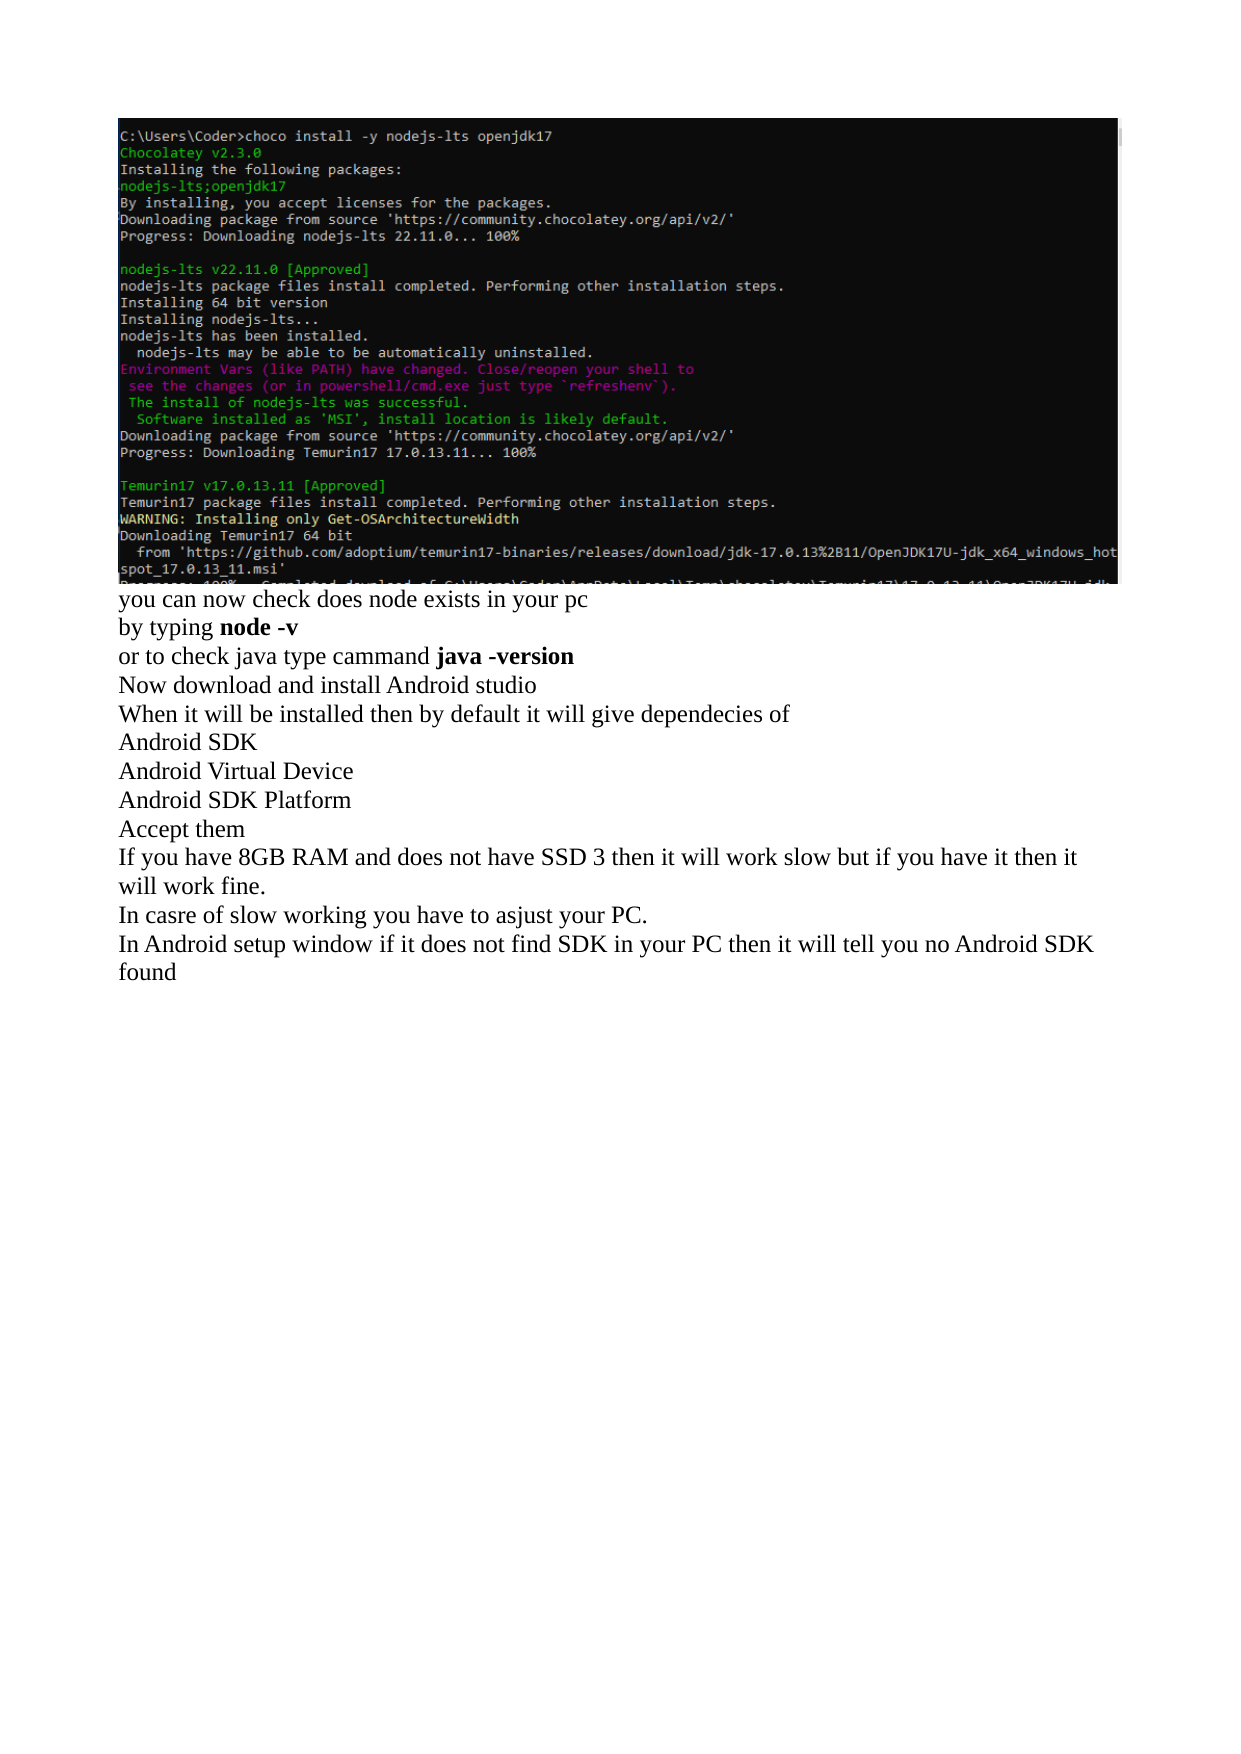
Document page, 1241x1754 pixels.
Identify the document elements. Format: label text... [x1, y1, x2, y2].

text Android SDK Platform [118, 785, 1122, 814]
text or to check java type cammand java -version [118, 641, 1122, 670]
text Accept them [118, 814, 1122, 842]
text Android SDK [118, 727, 1122, 756]
text Now download and install Android studio [118, 670, 1122, 699]
text When it will be installed then by default it will give dependecies of [118, 699, 1122, 727]
picture [118, 118, 1122, 584]
text you can now check does node exists in your pc [118, 584, 1122, 612]
text If you have 8GB RAM and does not have SSD 3 then it will work slow but if you have it then it will work fine. [118, 842, 1122, 900]
text Android Virtual Device [118, 756, 1122, 785]
text by typing node -v [118, 612, 1122, 641]
text In casre of slow working you have to asjust your PC. [118, 900, 1122, 929]
text In Android setup window if it does not find SDK in your PC then it will tell you no Android SDK found [118, 929, 1122, 986]
